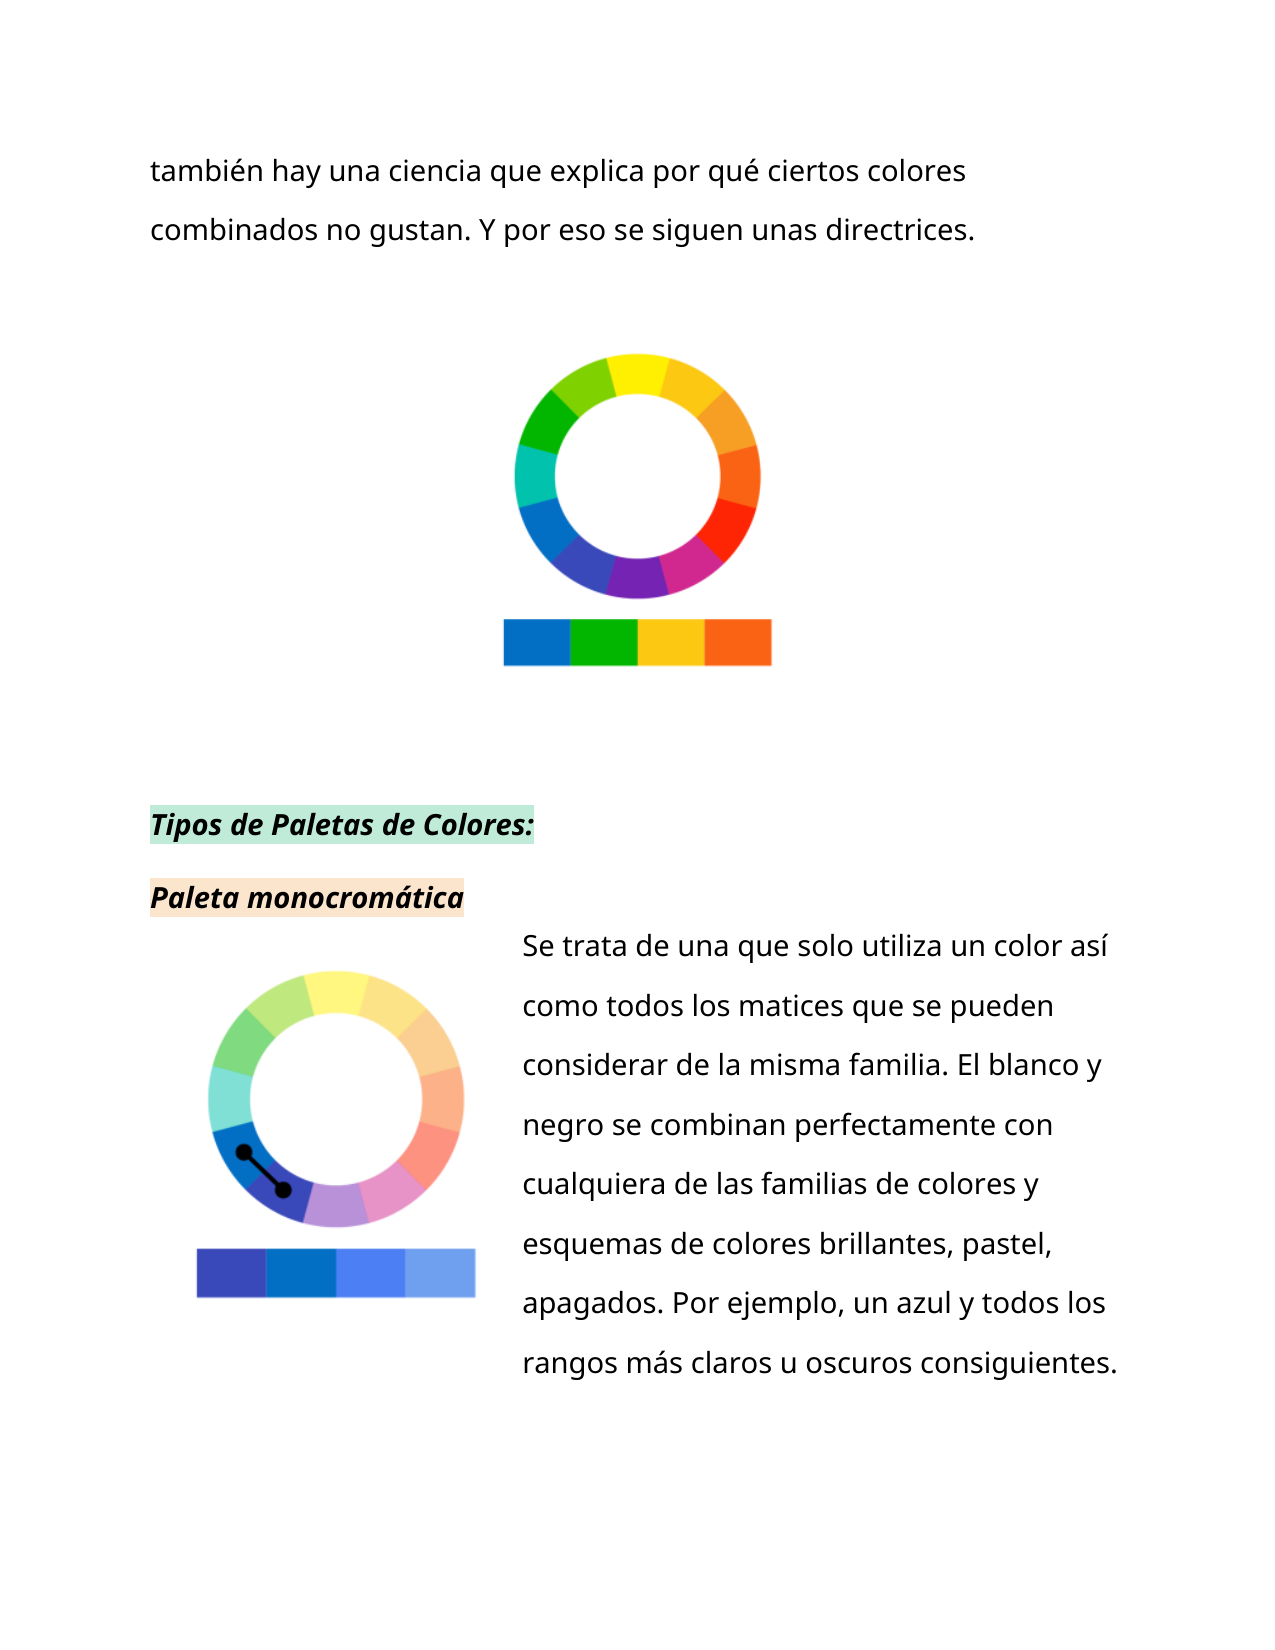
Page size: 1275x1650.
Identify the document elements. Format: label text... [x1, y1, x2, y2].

text también hay una ciencia que explica por qué ciertos colores combinados no gustan. Y por eso se siguen unas directrices. [150, 150, 1125, 249]
subtitle Paleta monocromática [150, 877, 1125, 917]
picture [168, 944, 504, 1325]
picture [477, 328, 798, 692]
subtitle Tipos de Paletas de Colores: [150, 804, 1125, 844]
text Se trata de una que solo utiliza un color así como todos los matices que se pueden considerar de la misma familia. El blanco y negro se combinan perfectamente con cualquiera de las familias de colores y esquemas de colores brillantes, pastel, apagados. Por ejemplo, un azul y todos los rangos más claros u oscuros consiguientes. [150, 926, 1125, 1382]
